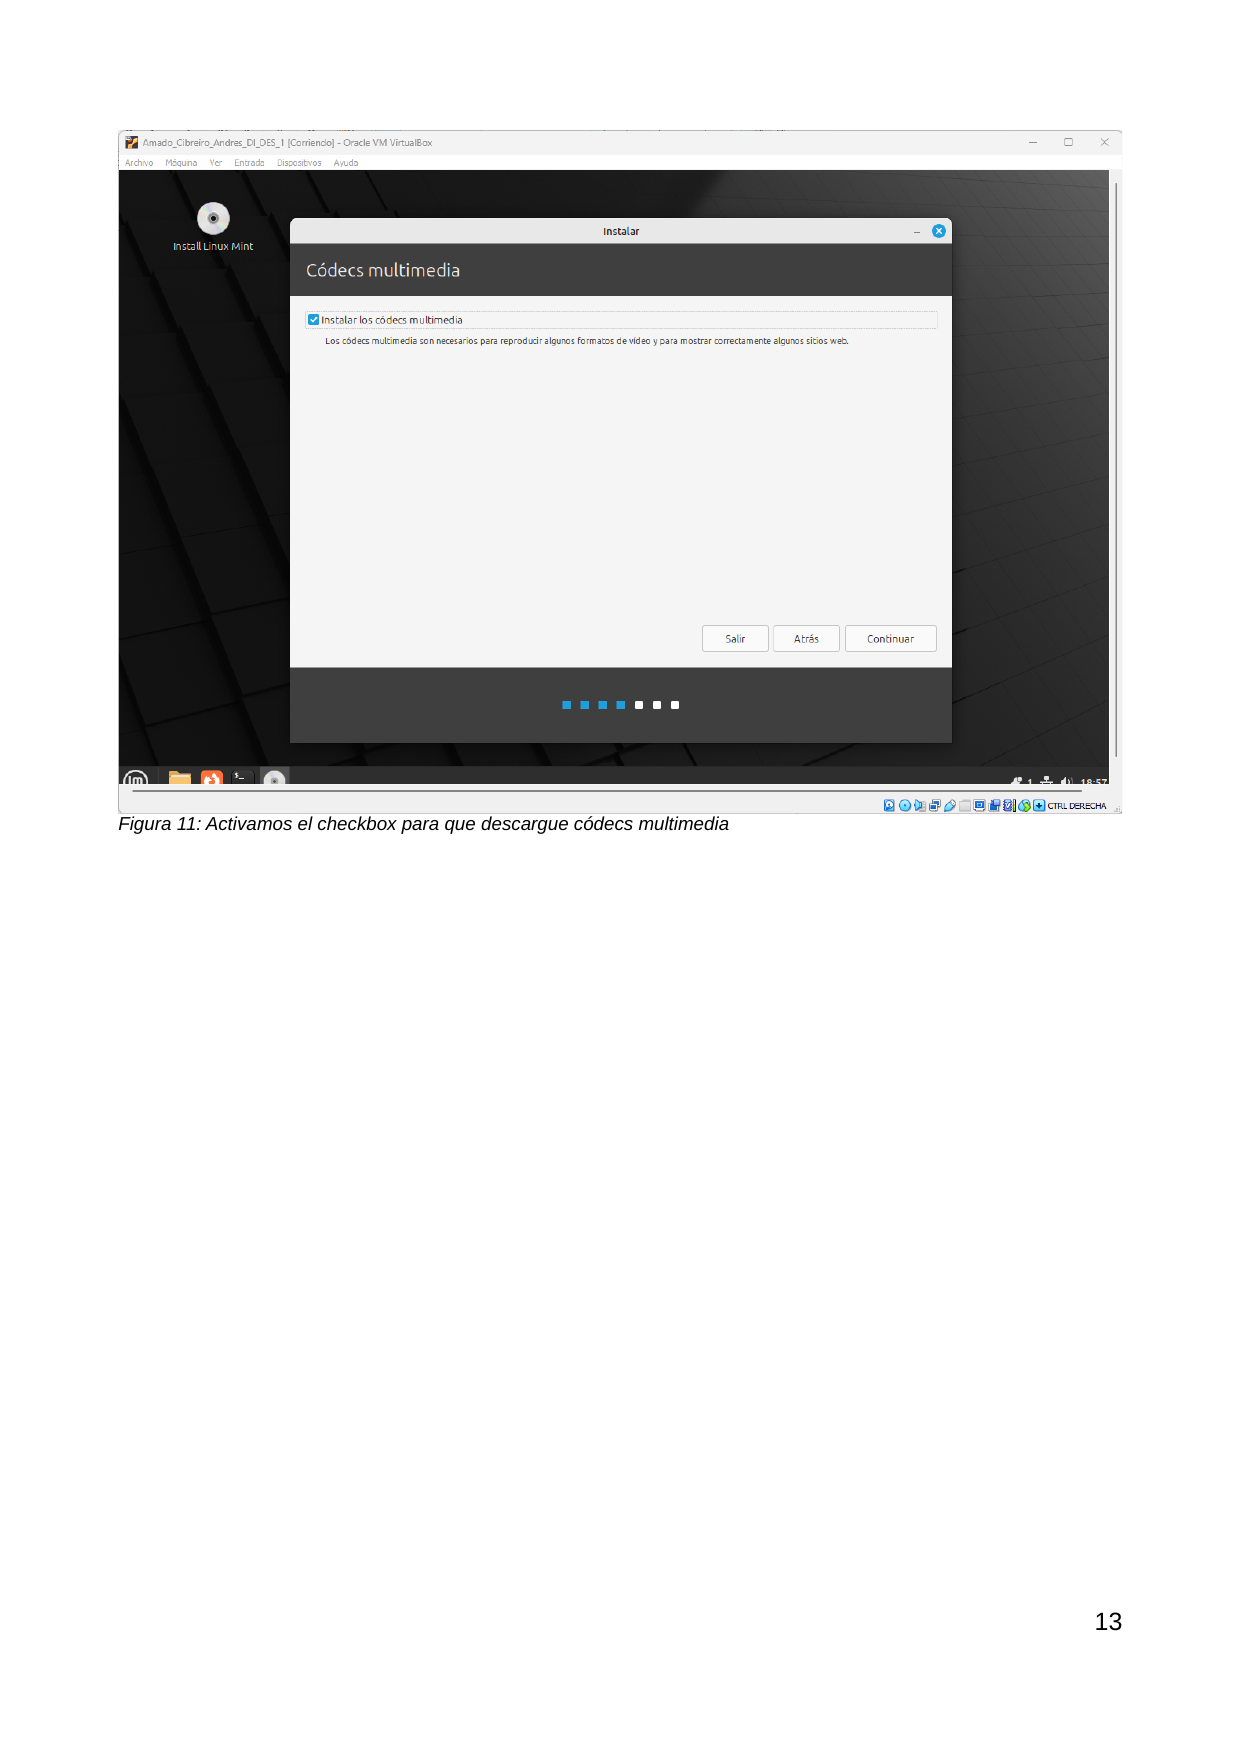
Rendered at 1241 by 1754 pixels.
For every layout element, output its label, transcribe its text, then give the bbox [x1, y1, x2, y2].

text Figura 11: Activamos el checkbox para que descargue códecs multimedia [118, 814, 1122, 835]
picture [118, 130, 1123, 814]
